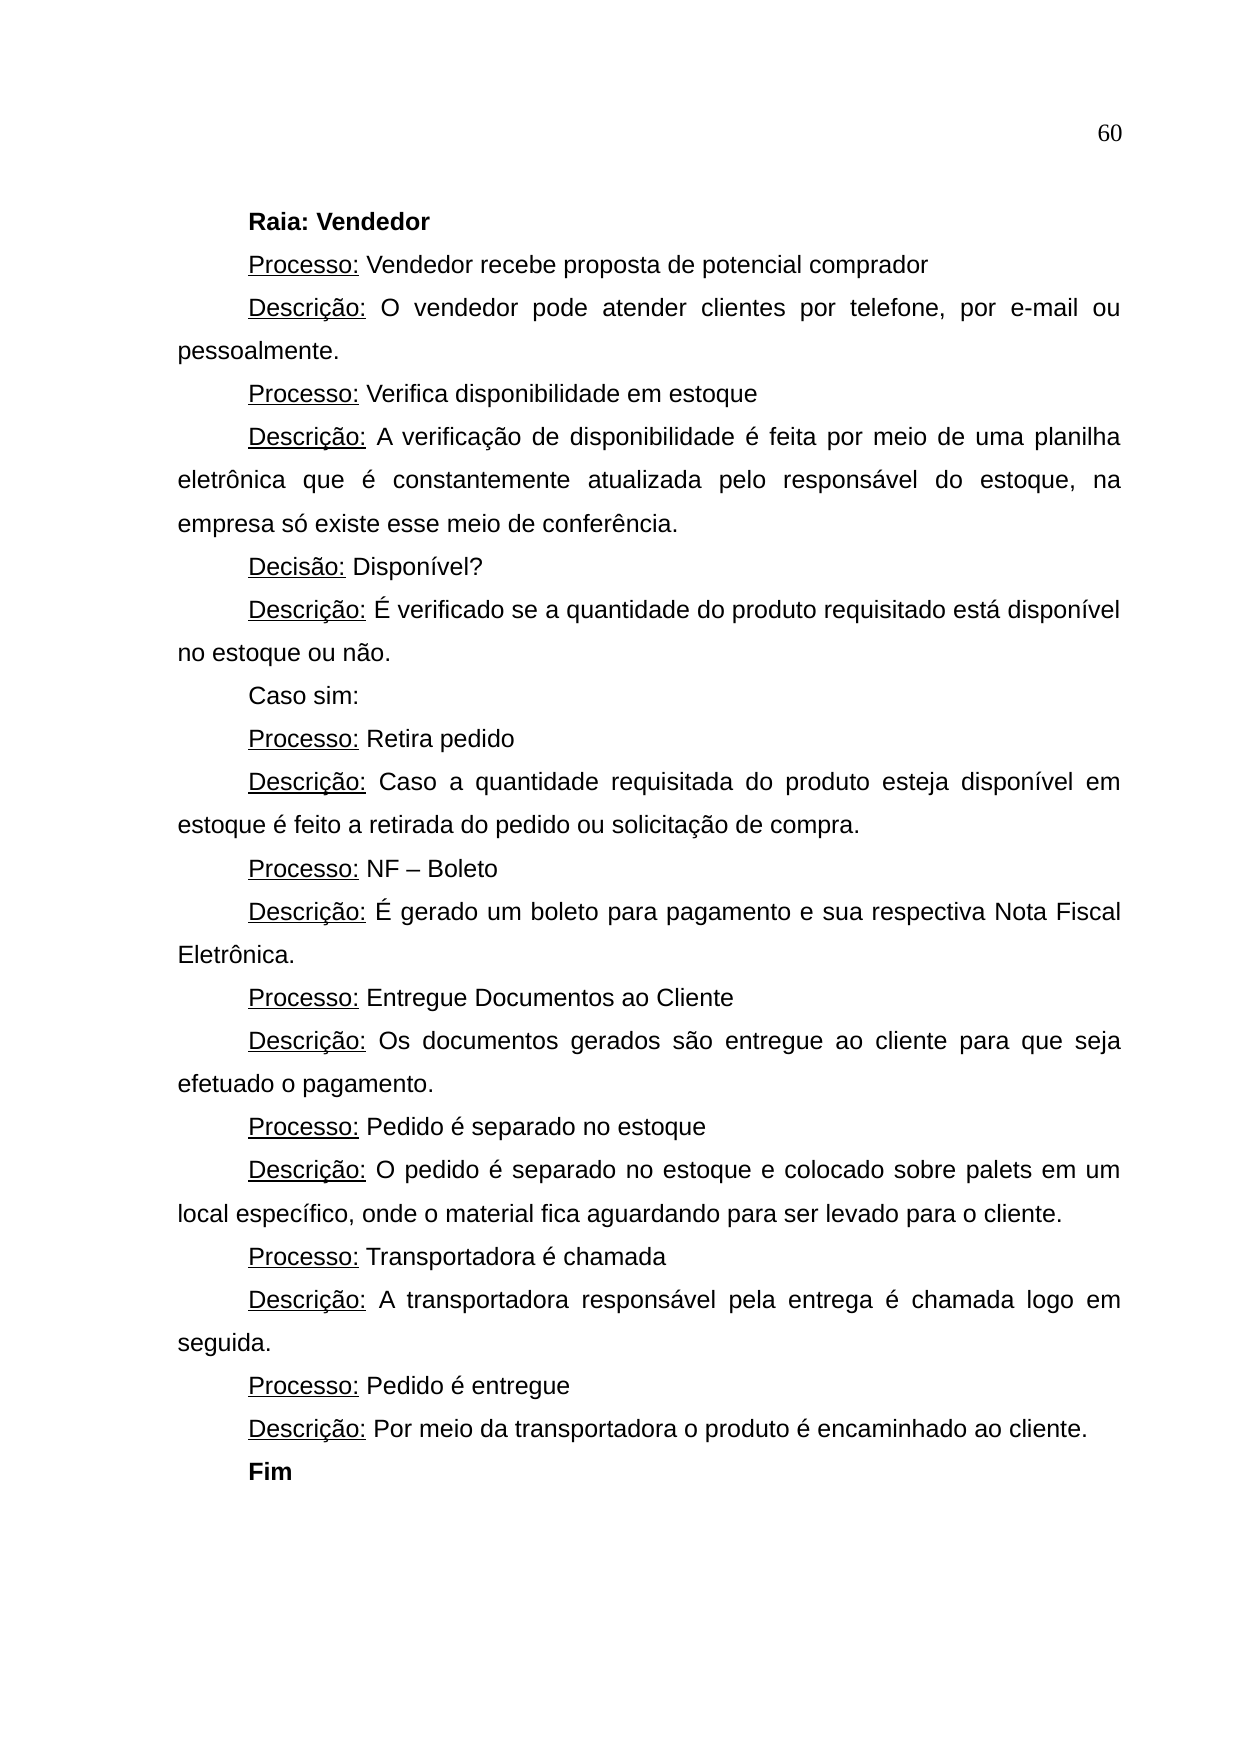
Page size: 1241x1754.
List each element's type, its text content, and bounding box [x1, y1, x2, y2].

text Caso sim: [177, 681, 1122, 710]
text Processo: Entregue Documentos ao Cliente [177, 983, 1122, 1012]
text Descrição: Os documentos gerados são entregue ao cliente para que seja efetuado o pagamento. [177, 1026, 1122, 1098]
text Descrição: Caso a quantidade requisitada do produto esteja disponível em estoque é feito a retirada do pedido ou solicitação de compra. [177, 767, 1122, 839]
text Processo: Transportadora é chamada [177, 1242, 1122, 1270]
text Processo: Retira pedido [177, 724, 1122, 753]
text Descrição: O pedido é separado no estoque e colocado sobre palets em um local específico, onde o material fica aguardando para ser levado para o cliente. [177, 1155, 1122, 1227]
text Processo: Verifica disponibilidade em estoque [177, 379, 1122, 408]
text Descrição: Por meio da transportadora o produto é encaminhado ao cliente. [177, 1414, 1122, 1443]
text Processo: Pedido é separado no estoque [177, 1112, 1122, 1141]
text Processo: Pedido é entregue [177, 1371, 1122, 1400]
text Descrição: A transportadora responsável pela entrega é chamada logo em seguida. [177, 1285, 1122, 1357]
text Fim [177, 1457, 1122, 1486]
text Decisão: Disponível? [177, 552, 1122, 580]
text Descrição: A verificação de disponibilidade é feita por meio de uma planilha eletrônica que é constantemente atualizada pelo responsável do estoque, na empresa só existe esse meio de conferência. [177, 422, 1122, 537]
text Descrição: É gerado um boleto para pagamento e sua respectiva Nota Fiscal Eletrônica. [177, 897, 1122, 968]
text Raia: Vendedor [177, 207, 1122, 235]
text Descrição: O vendedor pode atender clientes por telefone, por e-mail ou pessoalmente. [177, 293, 1122, 365]
text Processo: NF – Boleto [177, 853, 1122, 882]
text Processo: Vendedor recebe proposta de potencial comprador [177, 250, 1122, 278]
text Descrição: É verificado se a quantidade do produto requisitado está disponível no estoque ou não. [177, 595, 1122, 667]
